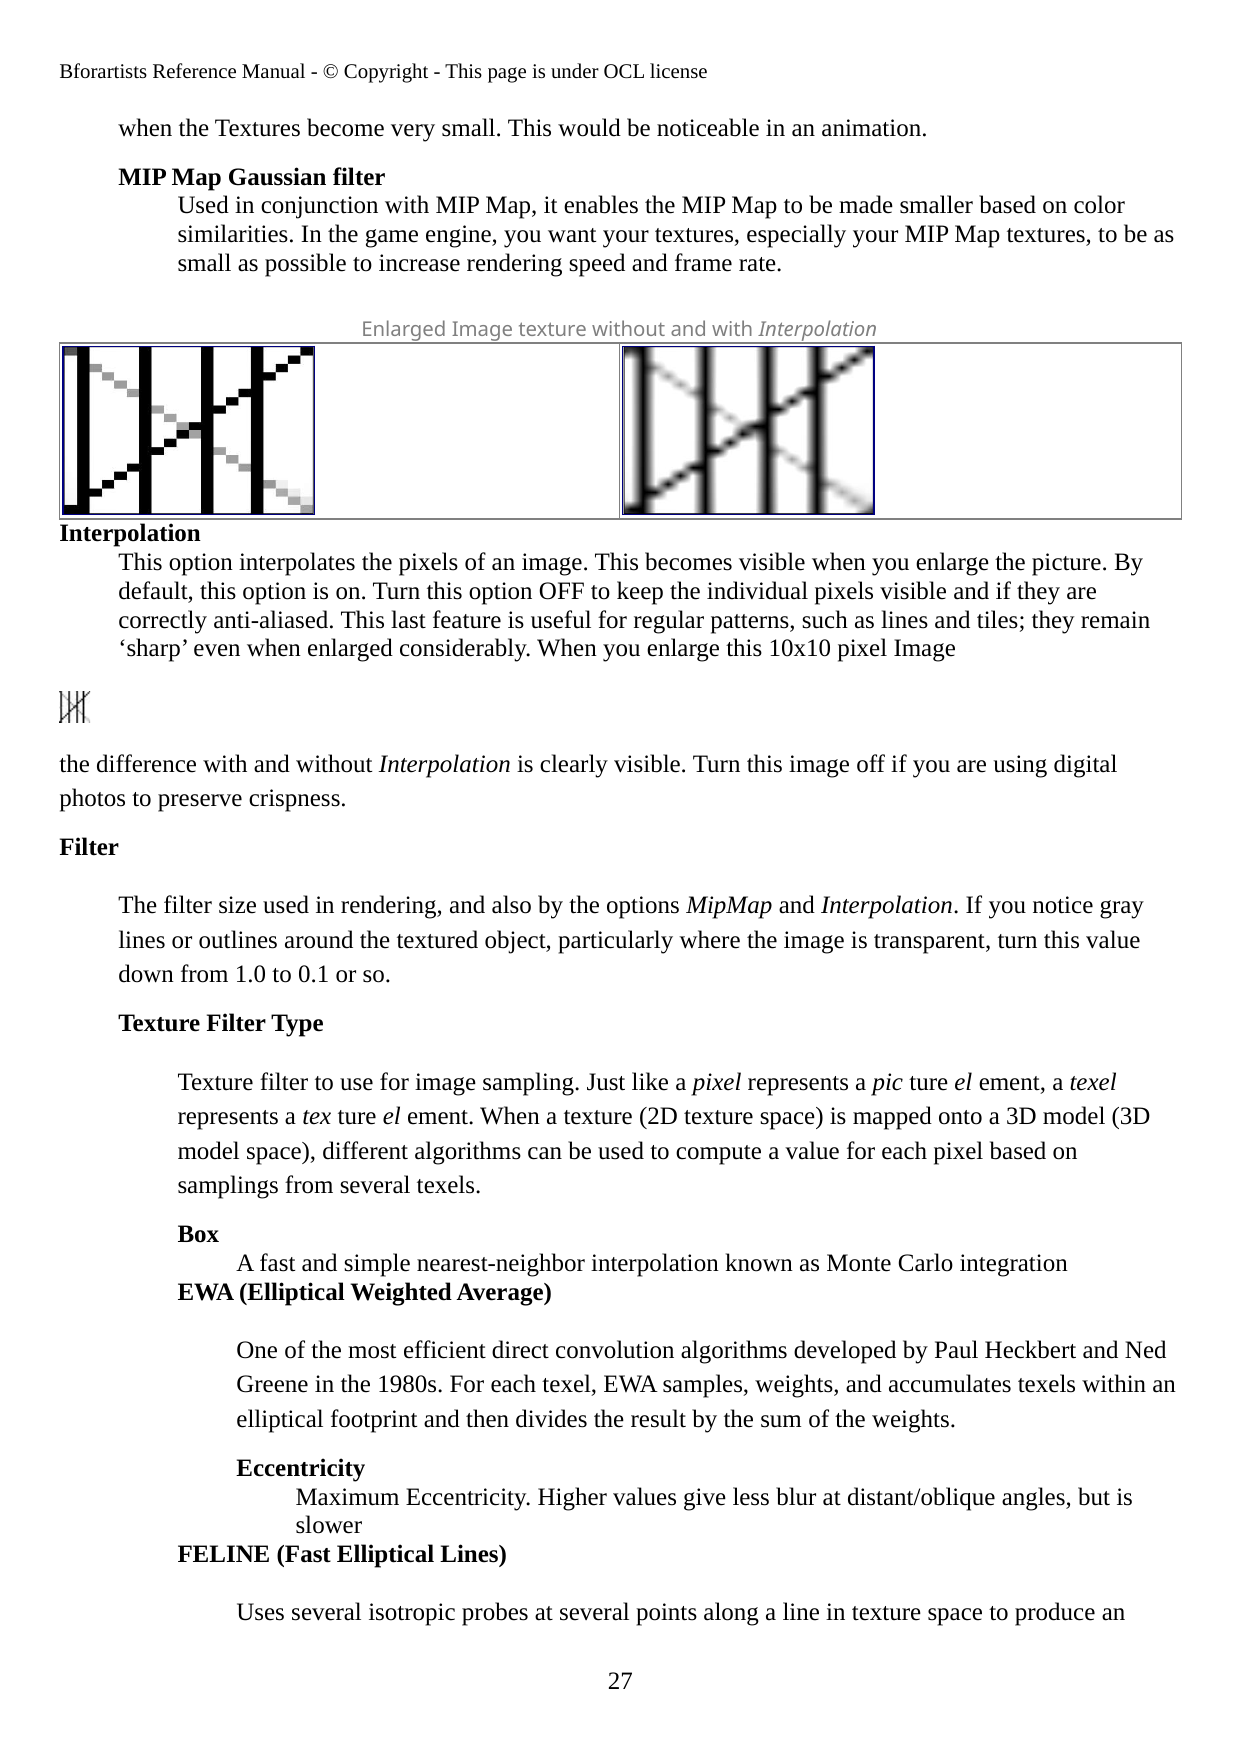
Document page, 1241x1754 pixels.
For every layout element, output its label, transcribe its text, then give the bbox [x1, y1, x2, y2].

list Maximum Eccentricity. Higher values give less blur at distant/oblique angles, but is slower [295, 1482, 1181, 1539]
text Uses several isotropic probes at several points along a line in texture space to produce an [236, 1597, 1181, 1626]
subtitle Eccentricity [236, 1453, 1181, 1482]
list Used in conjunction with MIP Map, it enables the MIP Map to be made smaller based on color similarities. In the game engine, you want your textures, especially your MIP Map textures, to be as small as possible to increase rendering speed and frame rate. [177, 190, 1181, 277]
text the difference with and without Interpolation is clearly visible. Turn this image off if you are using digital photos to preserve crispness. [59, 749, 1181, 812]
subtitle MIP Map Gaussian filter [118, 162, 1181, 190]
table_header [60, 344, 619, 518]
text Texture filter to use for image sampling. Just like a pixel represents a pic ture el ement, a texel represents a tex ture el ement. When a texture (2D texture space) is mapped onto a 3D model (3D model space), different algorithms can be used to compute a value for each pixel based on samplings from several texels. [177, 1067, 1181, 1199]
list This option interpolates the pixels of an image. This becomes visible when you enlarge the picture. By default, this option is on. Turn this option OFF to keep the individual pixels visible and if they are correctly anti-aliased. This last feature is useful for regular patterns, such as lines and tiles; they remain ‘sharp’ even when enlarged considerably. When you enlarge this 10x10 pixel Image [118, 547, 1181, 662]
picture [64, 347, 314, 514]
text The filter size used in rendering, and also by the options MipMap and Interpolation. If you notice gray lines or outlines around the textured object, particularly where the image is transparent, turn this value down from 1.0 to 0.1 or so. [118, 891, 1181, 988]
text One of the most efficient direct convolution algorithms developed by Paul Heckbert and Ned Greene in the 1980s. For each texel, EWA samples, weights, and accumulates texels within an elliptical footprint and then divides the result by the sum of the weights. [236, 1335, 1181, 1433]
table_header [620, 344, 1181, 518]
picture [59, 691, 91, 723]
text when the Textures become very small. This would be noticeable in an animation. [118, 113, 1181, 141]
subtitle EWA (Elliptical Weighted Average) [177, 1277, 1181, 1306]
list A fast and simple nearest-neighbor interpolation known as Monte Carlo integration [236, 1248, 1181, 1277]
subtitle Interpolation [59, 520, 1181, 547]
subtitle Box [177, 1219, 1181, 1248]
text Enlarged Image texture without and with Interpolation [59, 311, 1181, 342]
subtitle Texture Filter Type [118, 1008, 1181, 1037]
subtitle Filter [59, 832, 1181, 861]
picture [623, 347, 873, 514]
subtitle FELINE (Fast Elliptical Lines) [177, 1539, 1181, 1568]
